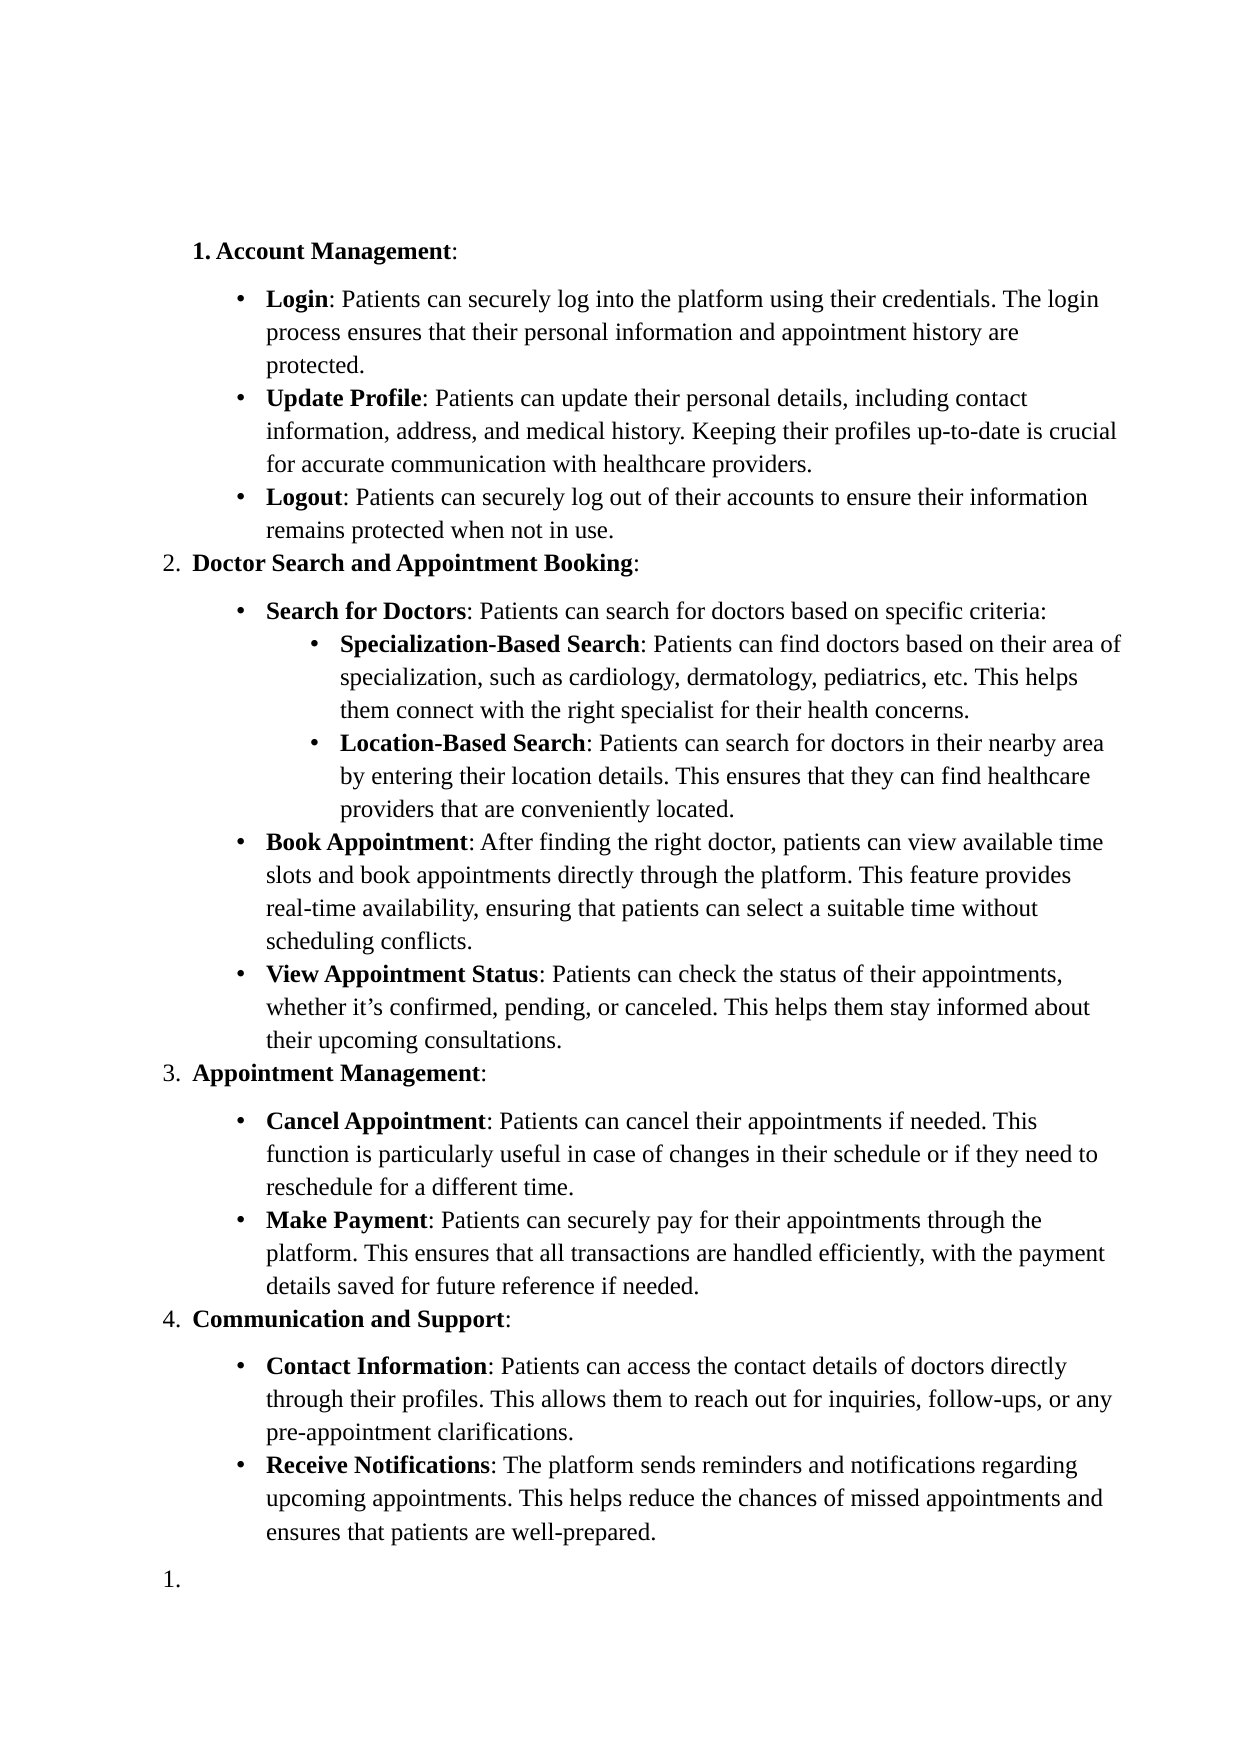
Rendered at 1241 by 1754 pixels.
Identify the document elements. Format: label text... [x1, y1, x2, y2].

list Make Payment: Patients can securely pay for their appointments through the platform. This ensures that all transactions are handled efficiently, with the payment details saved for future reference if needed. [236, 1205, 1122, 1299]
list Login: Patients can securely log into the platform using their credentials. The login process ensures that their personal information and appointment history are protected. [236, 284, 1122, 379]
list Communication and Support: [162, 1304, 1122, 1333]
list Update Profile: Patients can update their personal details, including contact information, address, and medical history. Keeping their profiles up-to-date is crucial for accurate communication with healthcare providers. [236, 383, 1122, 478]
list Logout: Patients can securely log out of their accounts to ensure their information remains protected when not in use. [236, 482, 1122, 544]
list Receive Notifications: The platform sends reminders and notifications regarding upcoming appointments. This helps reduce the chances of missed appointments and ensures that patients are well-prepared. [236, 1451, 1122, 1545]
list Doctor Search and Appointment Booking: [162, 548, 1122, 577]
list Contact Information: Patients can access the contact details of doctors directly through their profiles. This allows them to reach out for inquiries, follow-ups, or any pre-appointment clarifications. [236, 1351, 1122, 1446]
list Book Appointment: After finding the right doctor, patients can view available time slots and book appointments directly through the platform. This feature provides real-time availability, ensuring that patients can select a suitable time without scheduling conflicts. [236, 827, 1122, 955]
list Location-Based Search: Patients can search for doctors in their nearby area by entering their location details. This ensures that they can find healthcare providers that are conveniently located. [310, 728, 1122, 823]
list 1. Account Management: [162, 236, 1122, 265]
list Appointment Management: [162, 1058, 1122, 1087]
list Cancel Appointment: Patients can cancel their appointments if needed. This function is particularly useful in case of changes in their schedule or if they need to reschedule for a different time. [236, 1106, 1122, 1201]
list View Appointment Status: Patients can check the status of their appointments, whether it’s confirmed, pending, or canceled. This helps them stay informed about their upcoming consultations. [236, 959, 1122, 1054]
list Specialization-Based Search: Patients can find doctors based on their area of specialization, such as cardiology, dermatology, pediatrics, etc. This helps them connect with the right specialist for their health concerns. [310, 629, 1122, 724]
list Search for Doctors: Patients can search for doctors based on specific criteria: [236, 596, 1122, 624]
